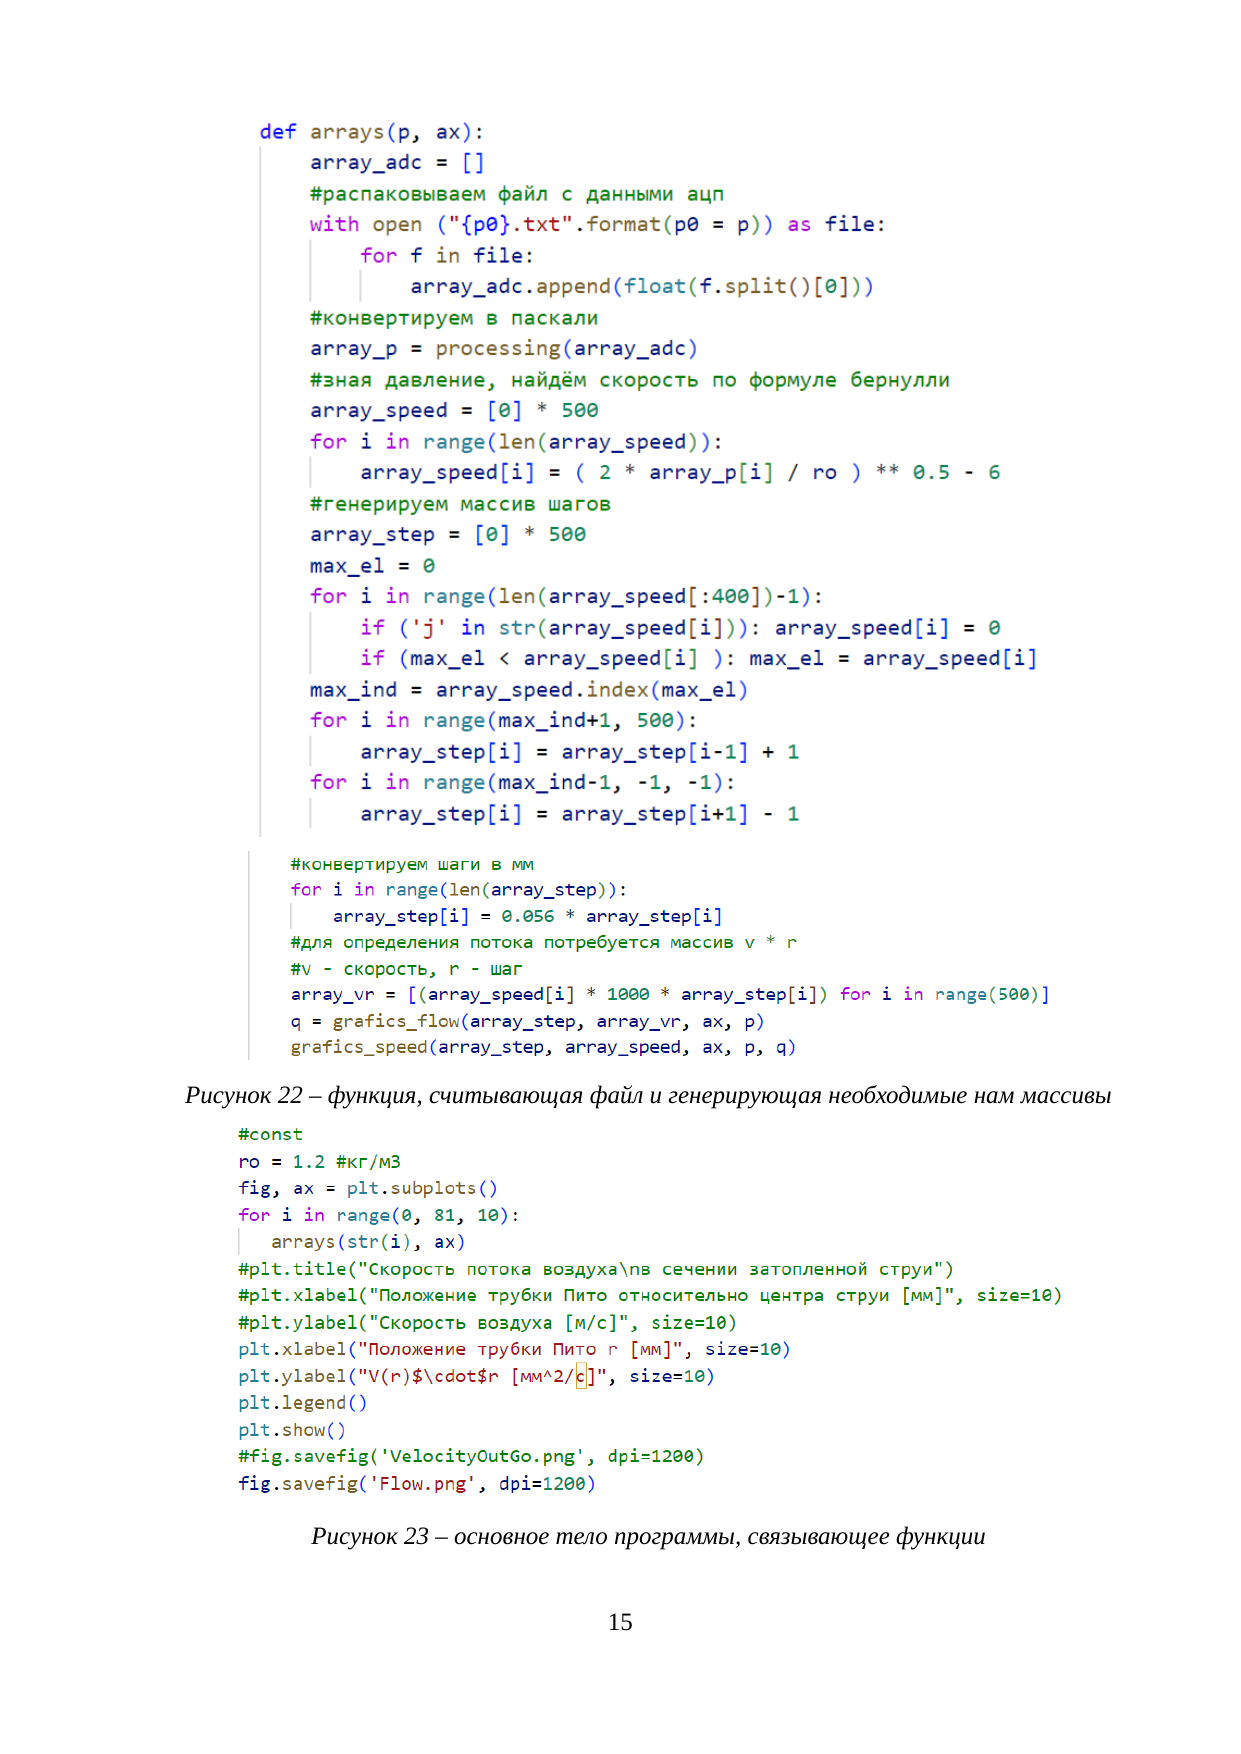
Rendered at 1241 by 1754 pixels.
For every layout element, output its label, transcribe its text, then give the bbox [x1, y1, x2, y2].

picture [246, 851, 1054, 1066]
text Рисунок 22 – функция, считывающая файл и генерирующая необходимые нам массивы [118, 1080, 1122, 1108]
picture [234, 1122, 1066, 1507]
picture [254, 118, 1045, 837]
text Рисунок 23 – основное тело программы, связывающее функции [118, 1521, 1122, 1550]
